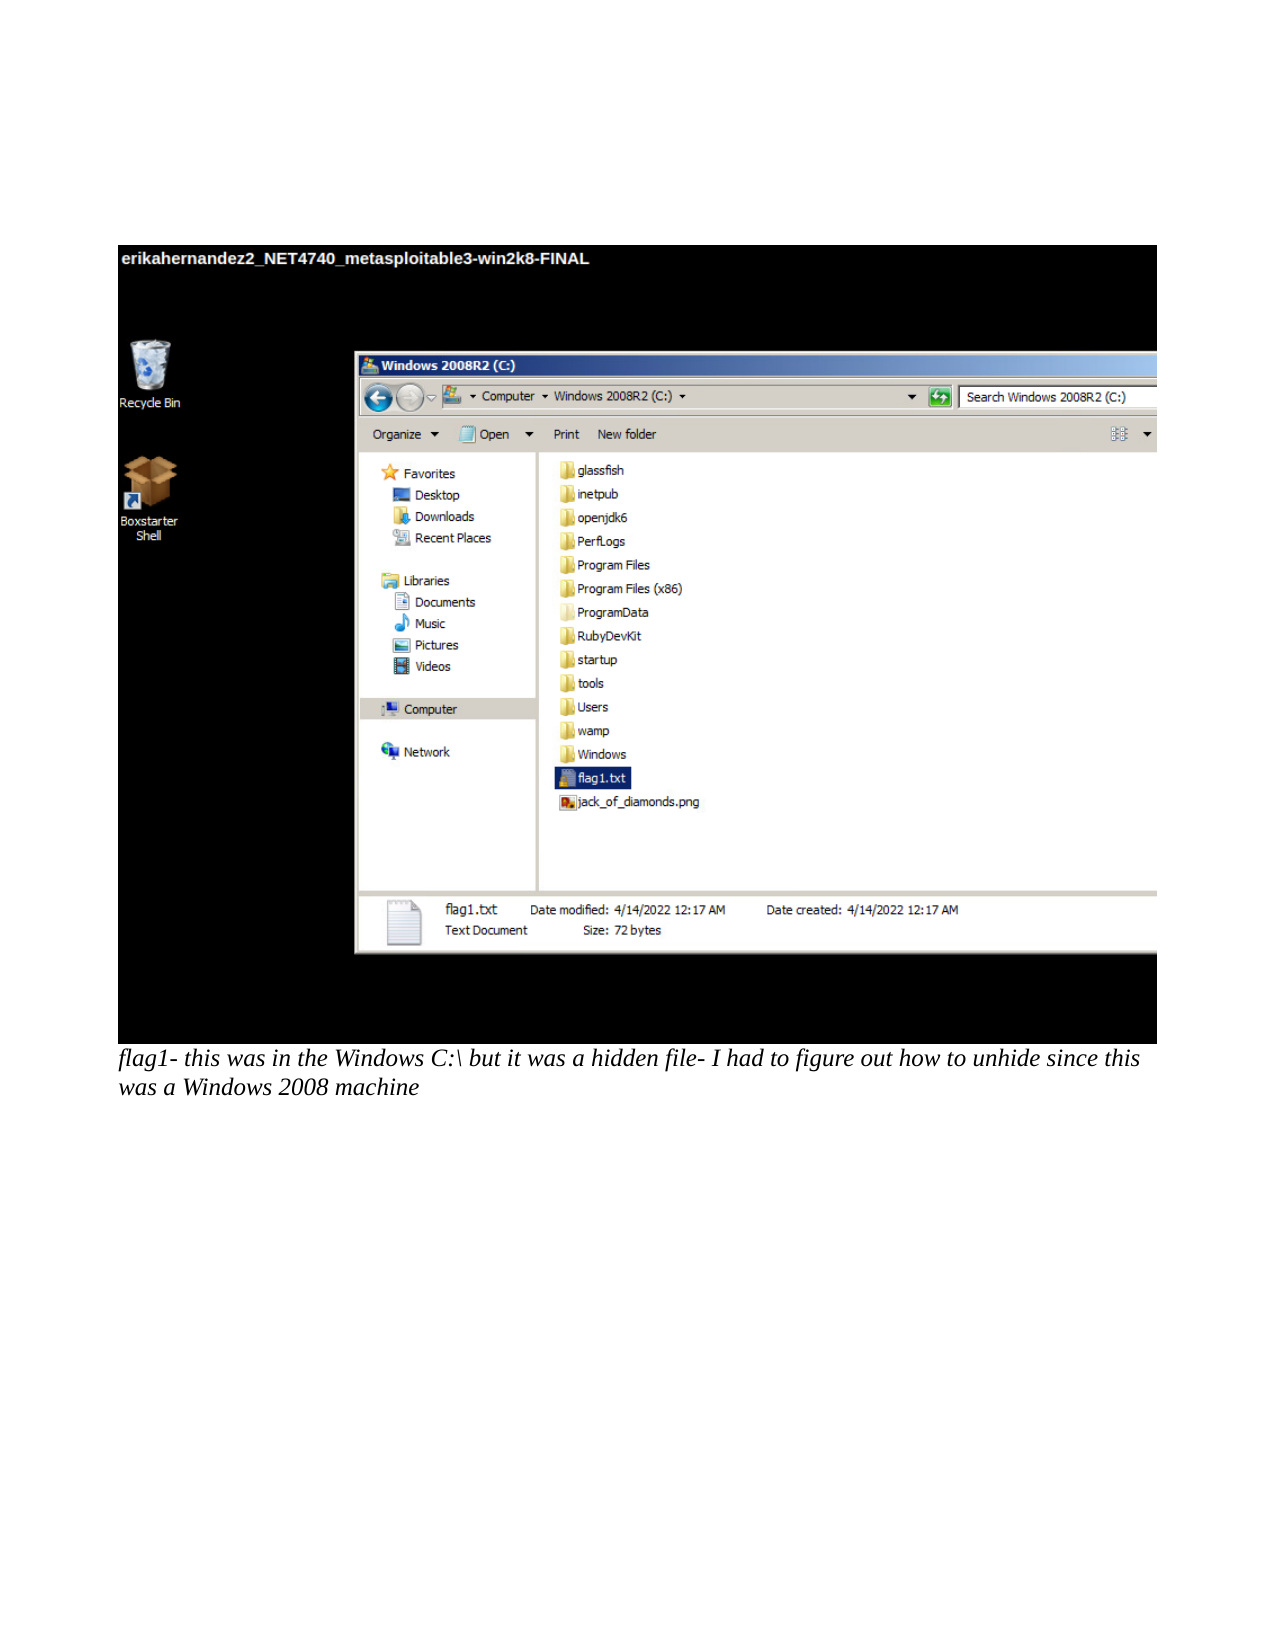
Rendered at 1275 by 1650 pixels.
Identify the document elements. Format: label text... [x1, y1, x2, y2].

picture [118, 245, 1157, 1044]
text flag1- this was in the Windows C:\ but it was a hidden file- I had to figure out how to unhide since this was a Windows 2008 machine [118, 1044, 1157, 1101]
